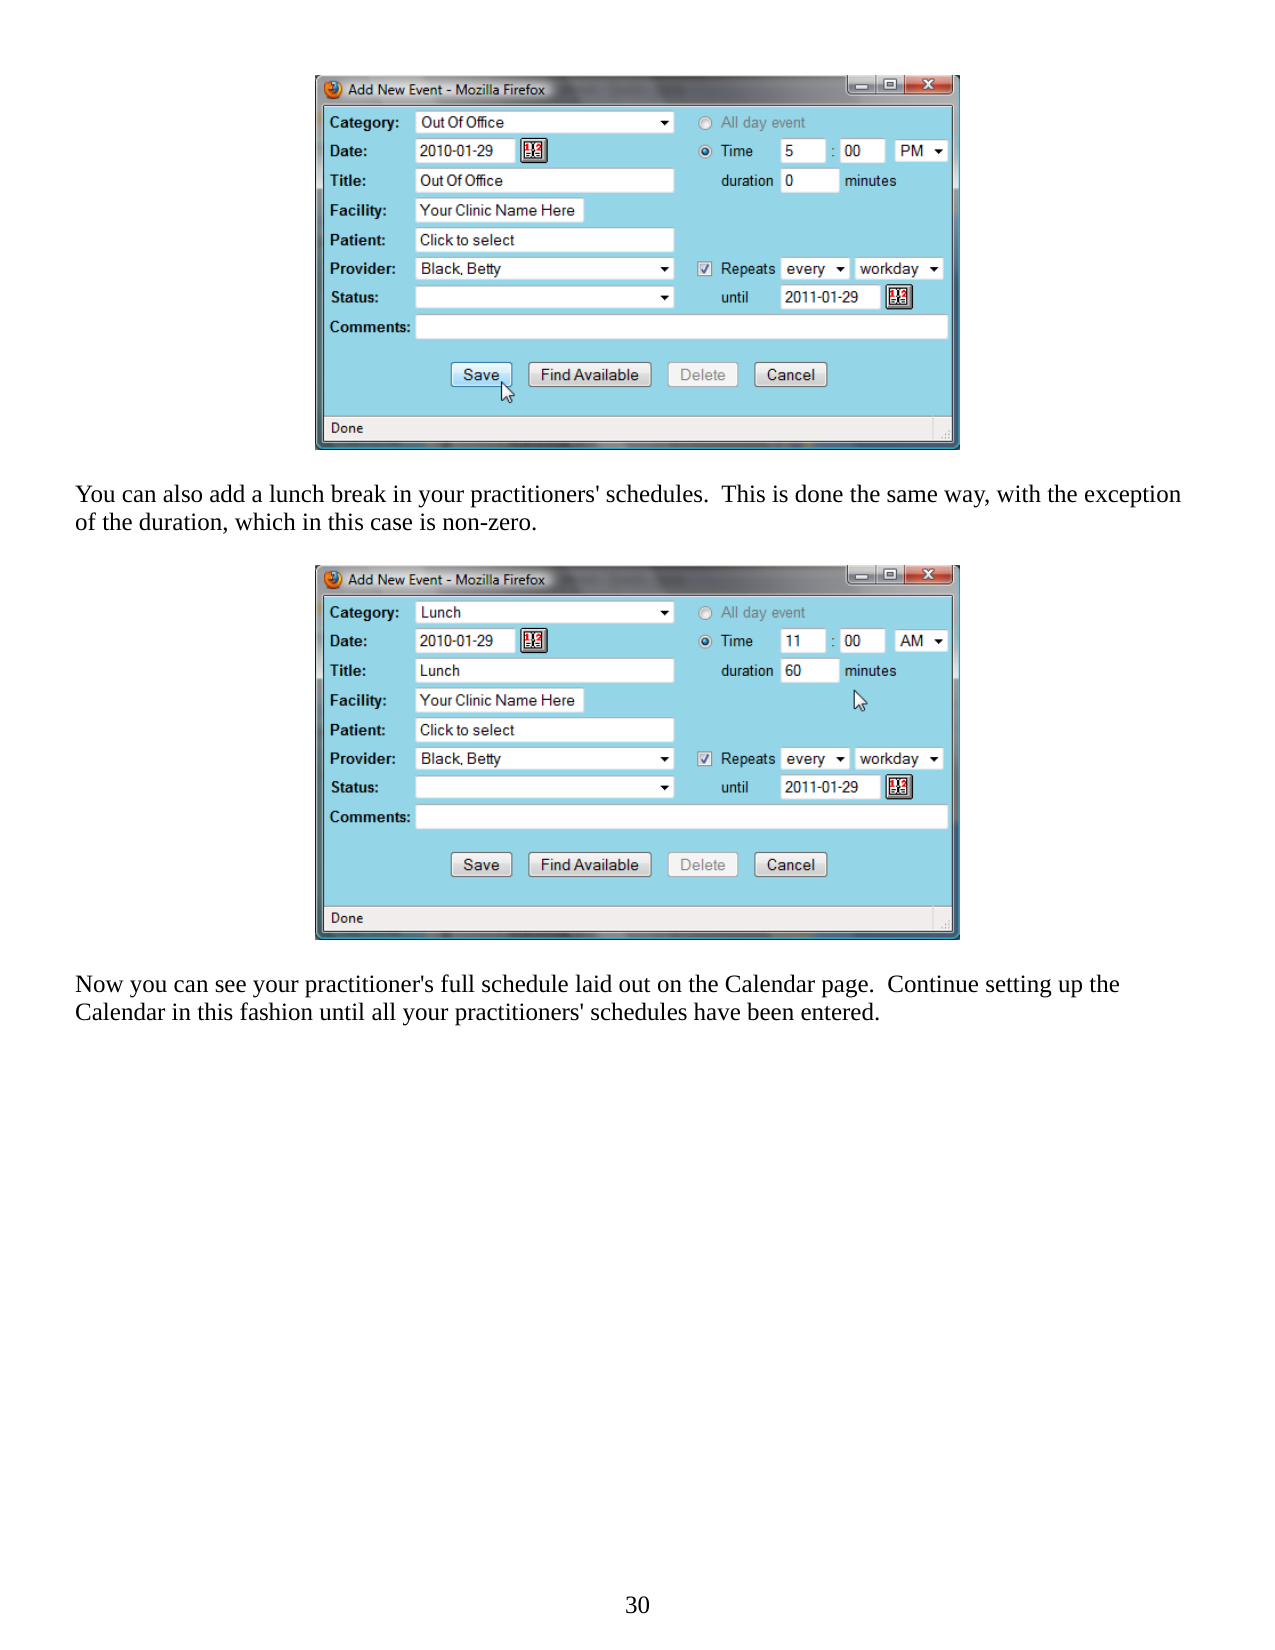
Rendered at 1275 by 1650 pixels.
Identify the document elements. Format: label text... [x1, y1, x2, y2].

text You can also add a lunch break in your practitioners' schedules. This is done the same way, with the exception of the duration, which in this case is non-zero. [75, 479, 1200, 536]
picture [315, 565, 960, 940]
picture [315, 75, 960, 450]
text Now you can see your practitioner's full schedule laid out on the Calendar page. Continue setting up the Calendar in this fashion until all your practitioners' schedules have been entered. [75, 969, 1200, 1026]
